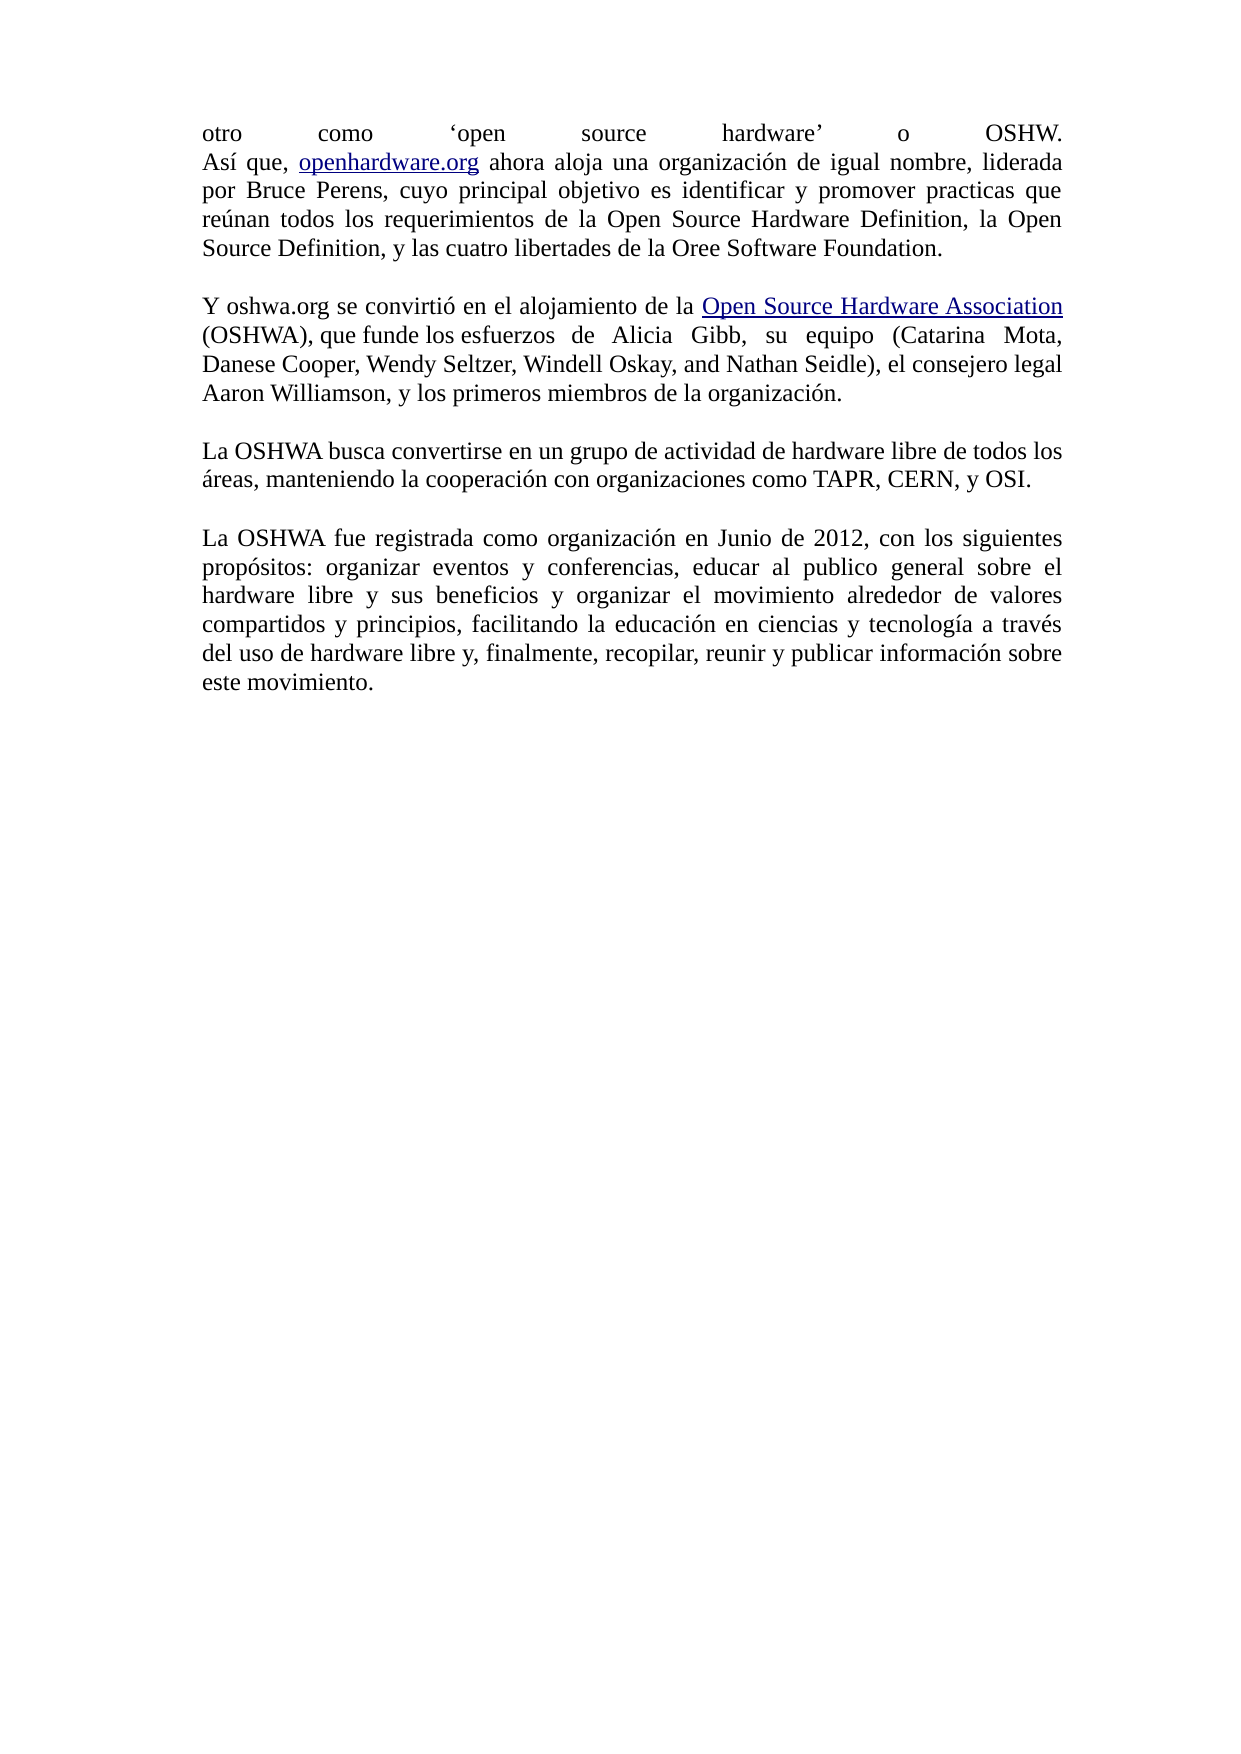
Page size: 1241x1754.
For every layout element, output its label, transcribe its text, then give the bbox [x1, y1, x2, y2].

text La OSHWA fue registrada como organización en Junio de 2012, con los siguientes propósitos: organizar eventos y conferencias, educar al publico general sobre el hardware libre y sus beneficios y organizar el movimiento alrededor de valores compartidos y principios, facilitando la educación en ciencias y tecnología a través del uso de hardware libre y, finalmente, recopilar, reunir y publicar información sobre este movimiento. [202, 523, 1063, 695]
text otro como ‘open source hardware’ o OSHW. Así que, openhardware.org ahora aloja una organización de igual nombre, liderada por Bruce Perens, cuyo principal objetivo es identificar y promover practicas que reúnan todos los requerimientos de la Open Source Hardware Definition, la Open Source Definition, y las cuatro libertades de la Oree Software Foundation. [202, 118, 1063, 262]
text La OSHWA busca convertirse en un grupo de actividad de hardware libre de todos los áreas, manteniendo la cooperación con organizaciones como TAPR, CERN, y OSI. [202, 436, 1063, 493]
text Y oshwa.org se convirtió en el alojamiento de la Open Source Hardware Association (OSHWA), que funde los esfuerzos de Alicia Gibb, su equipo (Catarina Mota, Danese Cooper, Wendy Seltzer, Windell Oskay, and Nathan Seidle), el consejero legal Aaron Williamson, y los primeros miembros de la organización. [202, 291, 1063, 406]
